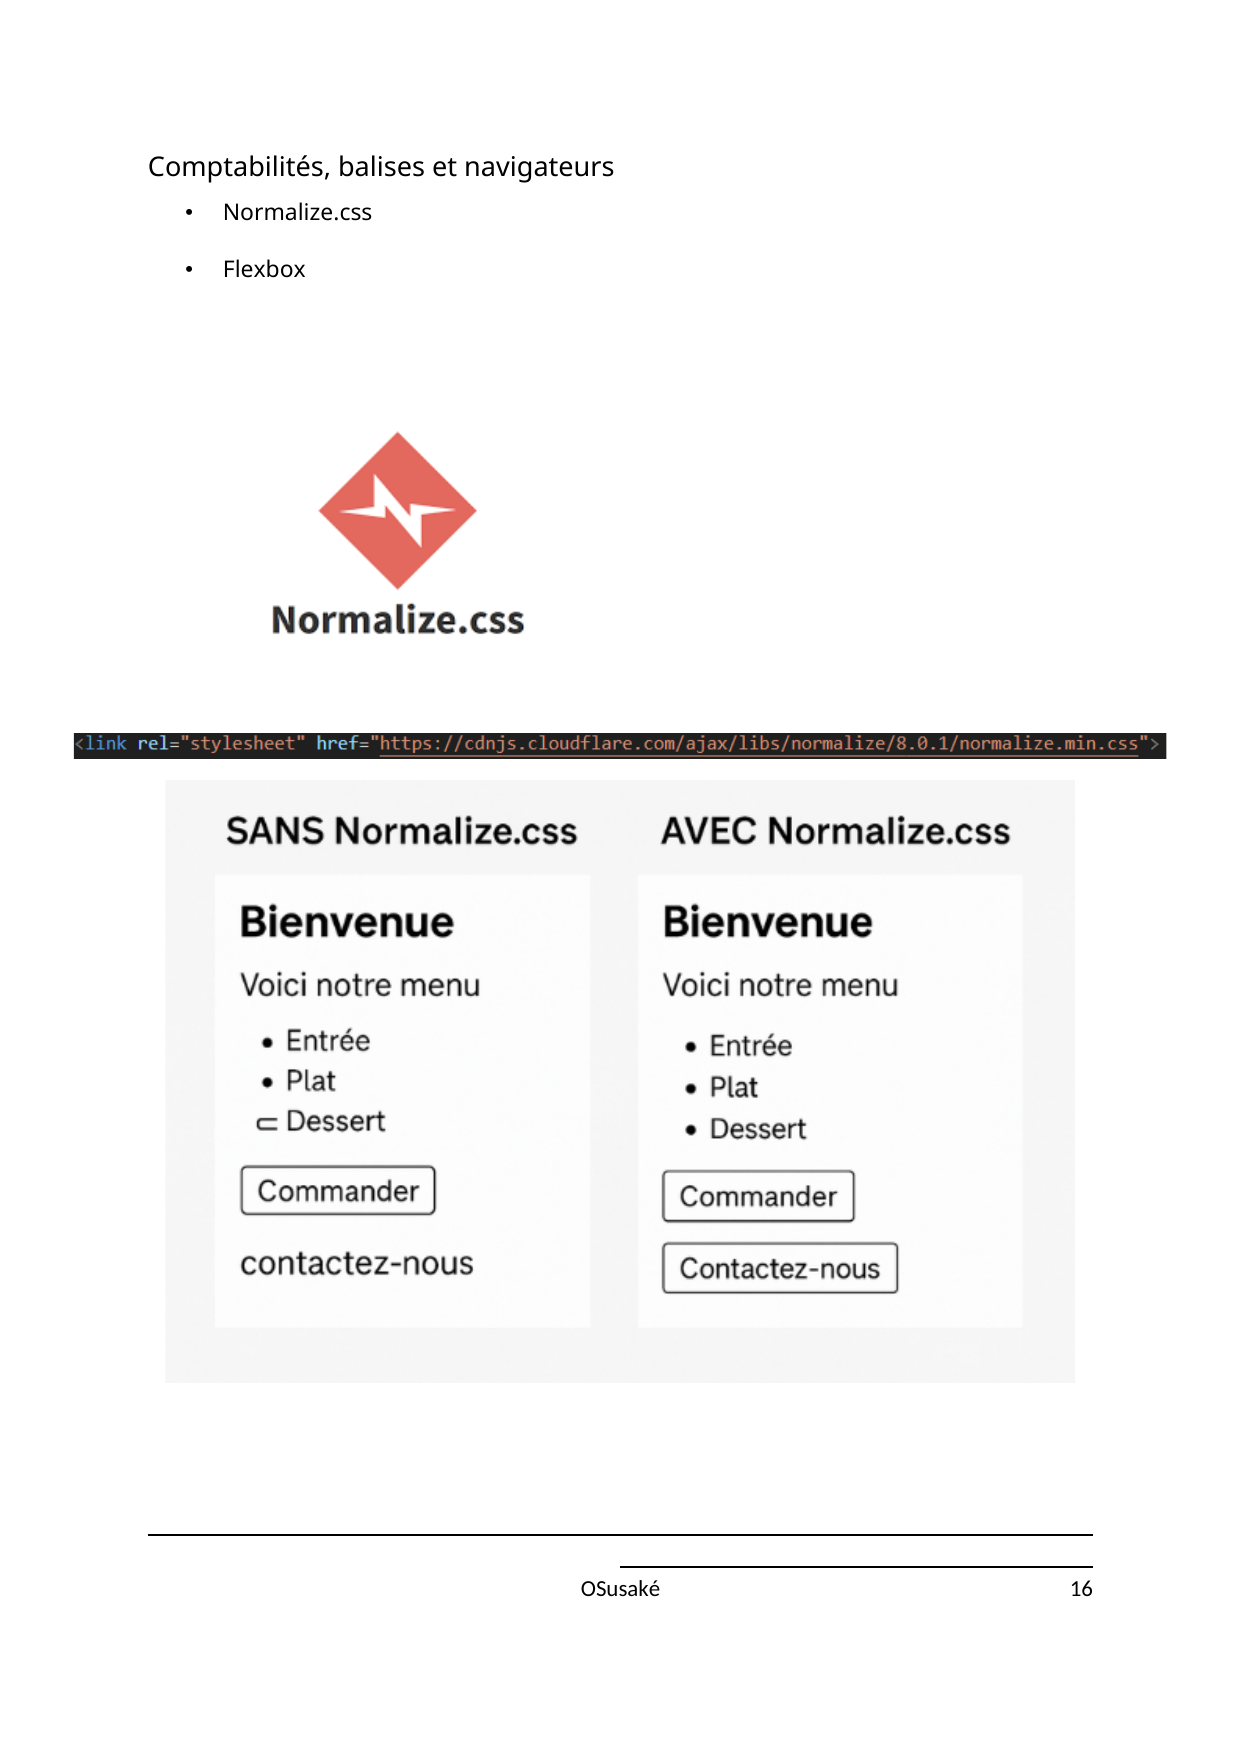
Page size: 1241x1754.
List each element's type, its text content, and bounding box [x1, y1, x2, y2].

list Flexbox [185, 253, 1093, 284]
picture [73, 733, 1167, 759]
list Normalize.css [185, 196, 1093, 227]
picture [145, 424, 652, 667]
picture [165, 780, 1075, 1383]
subtitle Comptabilités, balises et navigateurs [148, 148, 1093, 184]
